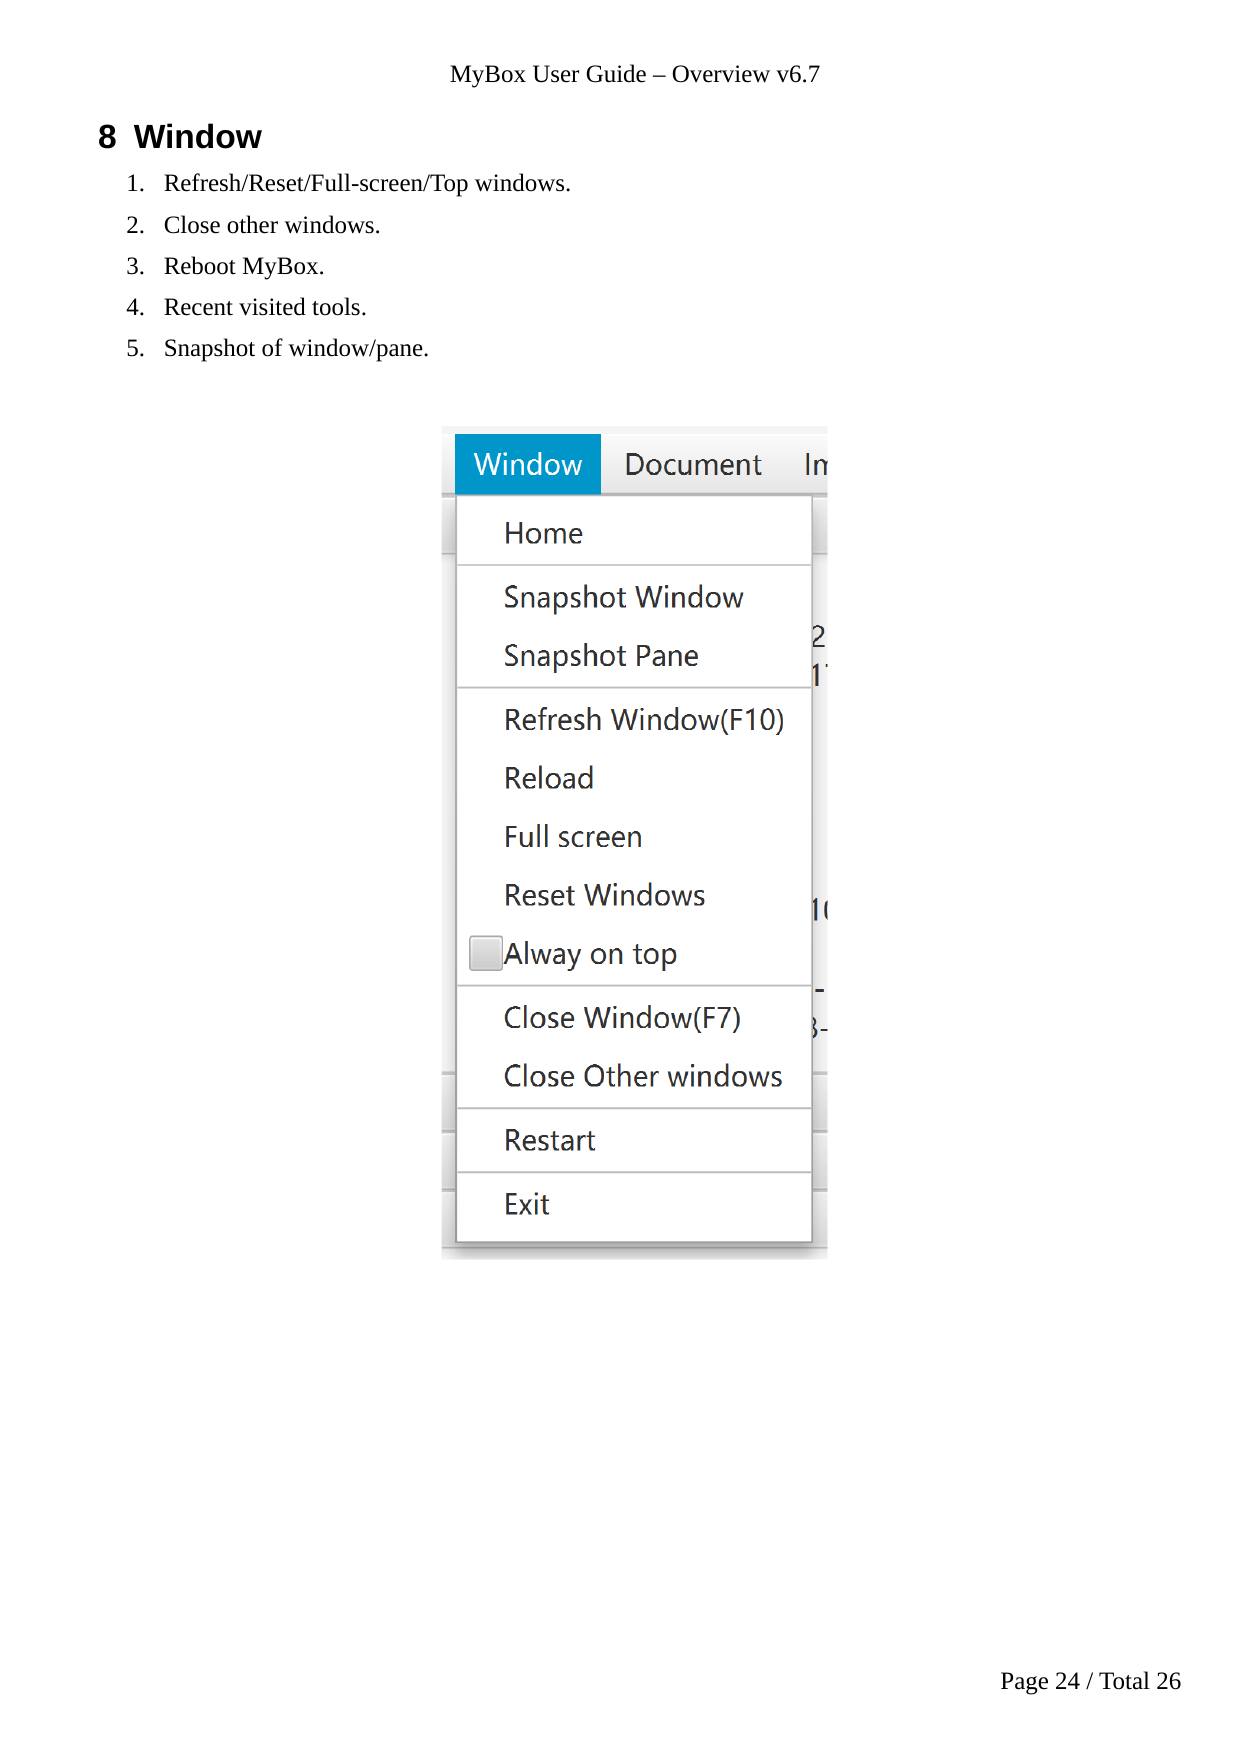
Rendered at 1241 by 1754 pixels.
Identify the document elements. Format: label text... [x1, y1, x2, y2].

list Recent visited tools. [126, 292, 1181, 321]
list Close other windows. [126, 210, 1181, 238]
list Reboot MyBox. [126, 251, 1181, 280]
picture [441, 416, 828, 1260]
list Snapshot of window/pane. [126, 333, 1181, 362]
list Refresh/Reset/Full-screen/Top windows. [126, 168, 1181, 197]
subtitle Window [88, 117, 1181, 156]
